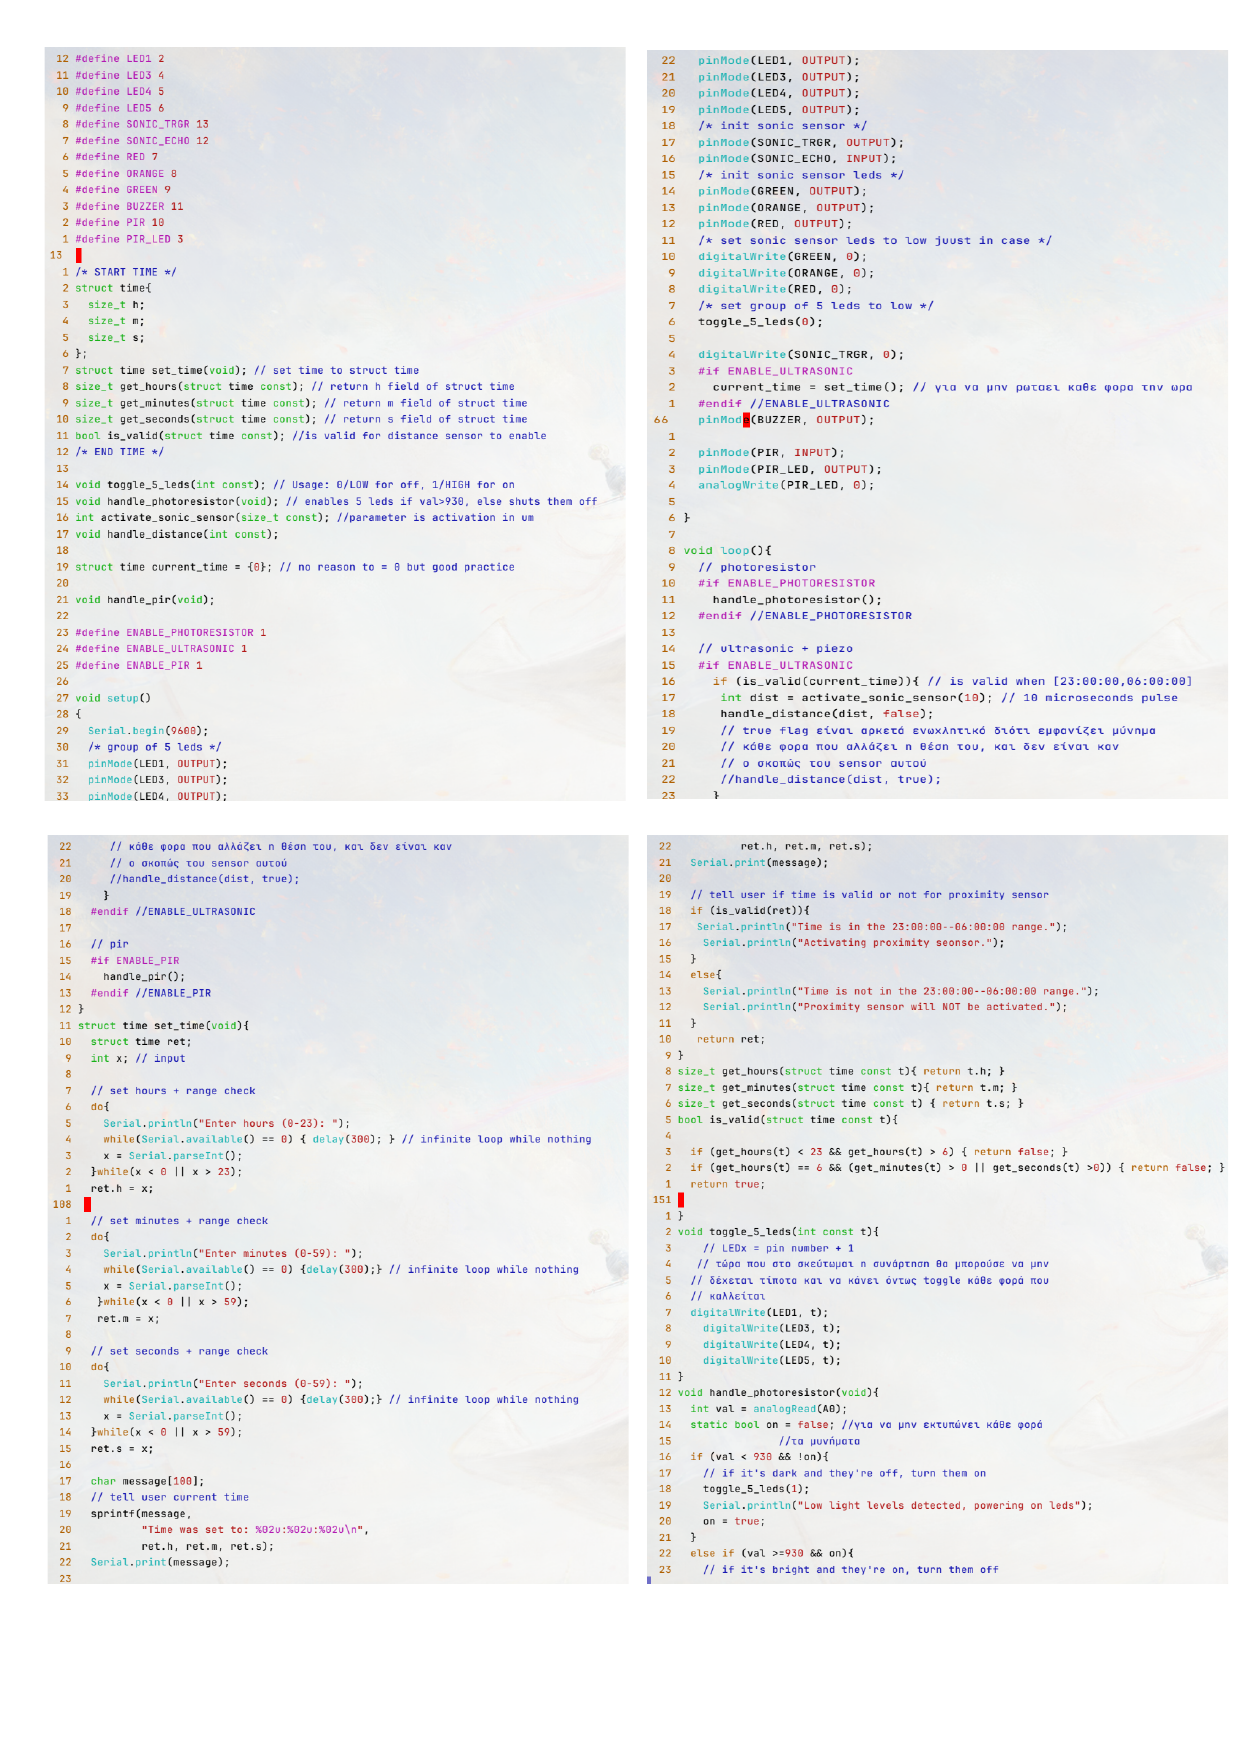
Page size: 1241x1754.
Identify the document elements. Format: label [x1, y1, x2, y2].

picture [47, 835, 629, 1584]
picture [647, 835, 1229, 1584]
picture [44, 47, 626, 801]
picture [647, 50, 1229, 799]
